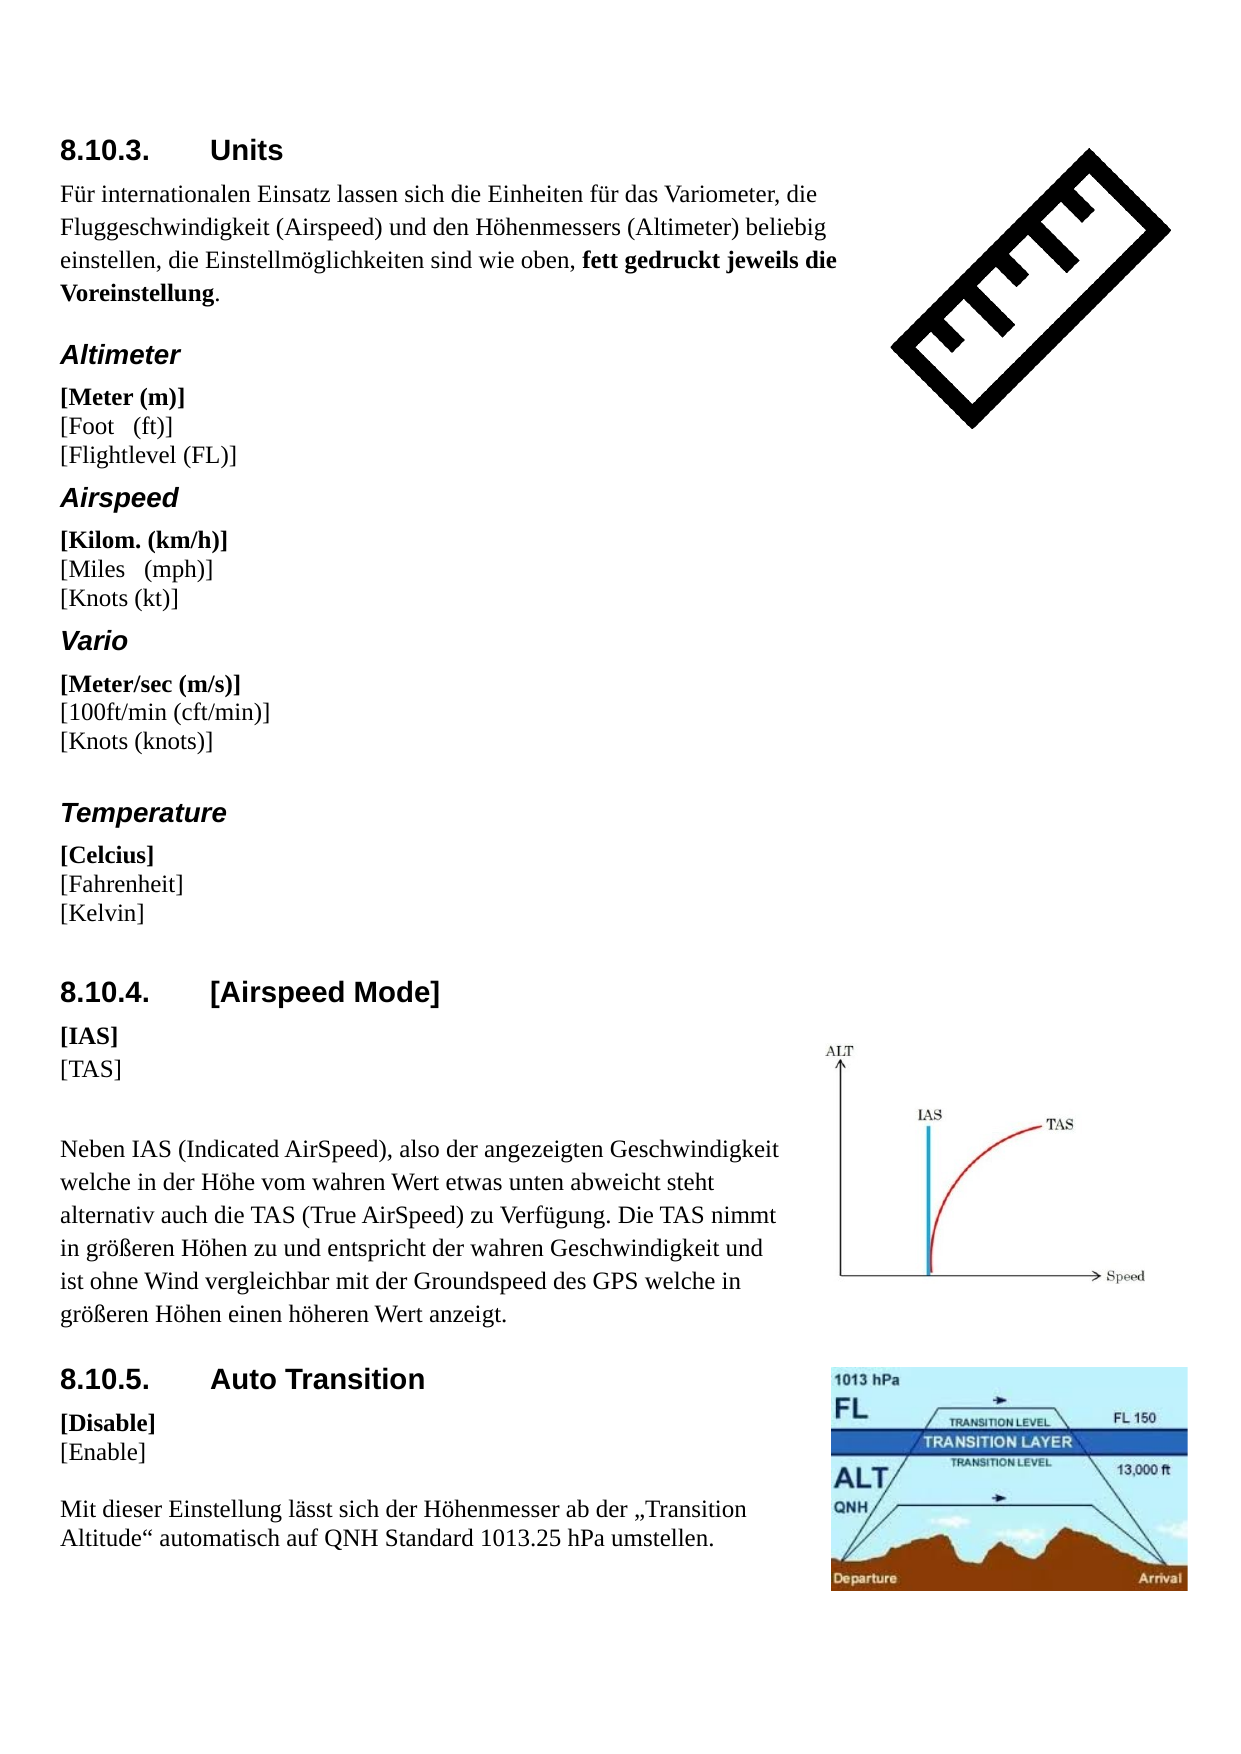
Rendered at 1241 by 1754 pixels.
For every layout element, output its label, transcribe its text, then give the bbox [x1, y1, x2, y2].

text Mit dieser Einstellung lässt sich der Höhenmesser ab der „Transition Altitude“ automatisch auf QNH Standard 1013.25 hPa umstellen. [60, 1494, 831, 1552]
text [100ft/min (cft/min)] [60, 697, 1207, 726]
subtitle Temperature [60, 796, 1207, 828]
text Für internationalen Einsatz lassen sich die Einheiten für das Variometer, die Fluggeschwindigkeit (Airspeed) und den Höhenmessers (Altimeter) beliebig einstellen, die Einstellmöglichkeiten sind wie oben, fett gedruckt jeweils die Voreinstellung. [60, 179, 890, 307]
text [Flightlevel (FL)] [60, 440, 1207, 469]
text [1188, 1437, 1207, 1465]
picture [831, 1367, 1188, 1591]
text Neben IAS (Indicated AirSpeed), also der angezeigten Geschwindigkeit welche in der Höhe vom wahren Wert etwas unten abweicht steht alternativ auch die TAS (True AirSpeed) zu Verfügung. Die TAS nimmt in größeren Höhen zu und entspricht der wahren Geschwindigkeit und ist ohne Wind vergleichbar mit der Groundspeed des GPS welche in größeren Höhen einen höheren Wert anzeigt. [60, 1134, 1207, 1328]
text [Disable] [60, 1408, 831, 1437]
picture [825, 1043, 1145, 1284]
text [Knots (knots)] [60, 726, 1207, 755]
text [1188, 1408, 1207, 1437]
text [1145, 1054, 1207, 1082]
text [Enable] [60, 1437, 831, 1465]
subtitle Airspeed [60, 481, 1207, 513]
subtitle Vario [60, 624, 1207, 656]
picture [890, 148, 1171, 429]
text [Fahrenheit] [60, 869, 1207, 898]
text [IAS] [60, 1021, 1207, 1049]
text [Meter/sec (m/s)] [60, 669, 1207, 697]
subtitle [Airspeed Mode] [60, 974, 1207, 1008]
text [Miles (mph)] [60, 554, 1207, 583]
text [Celcius] [60, 841, 1207, 869]
text [Knots (kt)] [60, 583, 1207, 612]
subtitle Altimeter [60, 338, 890, 370]
text [TAS] [60, 1054, 825, 1082]
text [Foot (ft)] [60, 411, 1207, 440]
text [Kilom. (km/h)] [60, 526, 1207, 554]
subtitle Units [60, 133, 1207, 166]
text [1171, 382, 1207, 411]
subtitle [1171, 338, 1207, 370]
text [Meter (m)] [60, 382, 890, 411]
text [Kelvin] [60, 898, 1207, 927]
subtitle Auto Transition [60, 1362, 1207, 1395]
